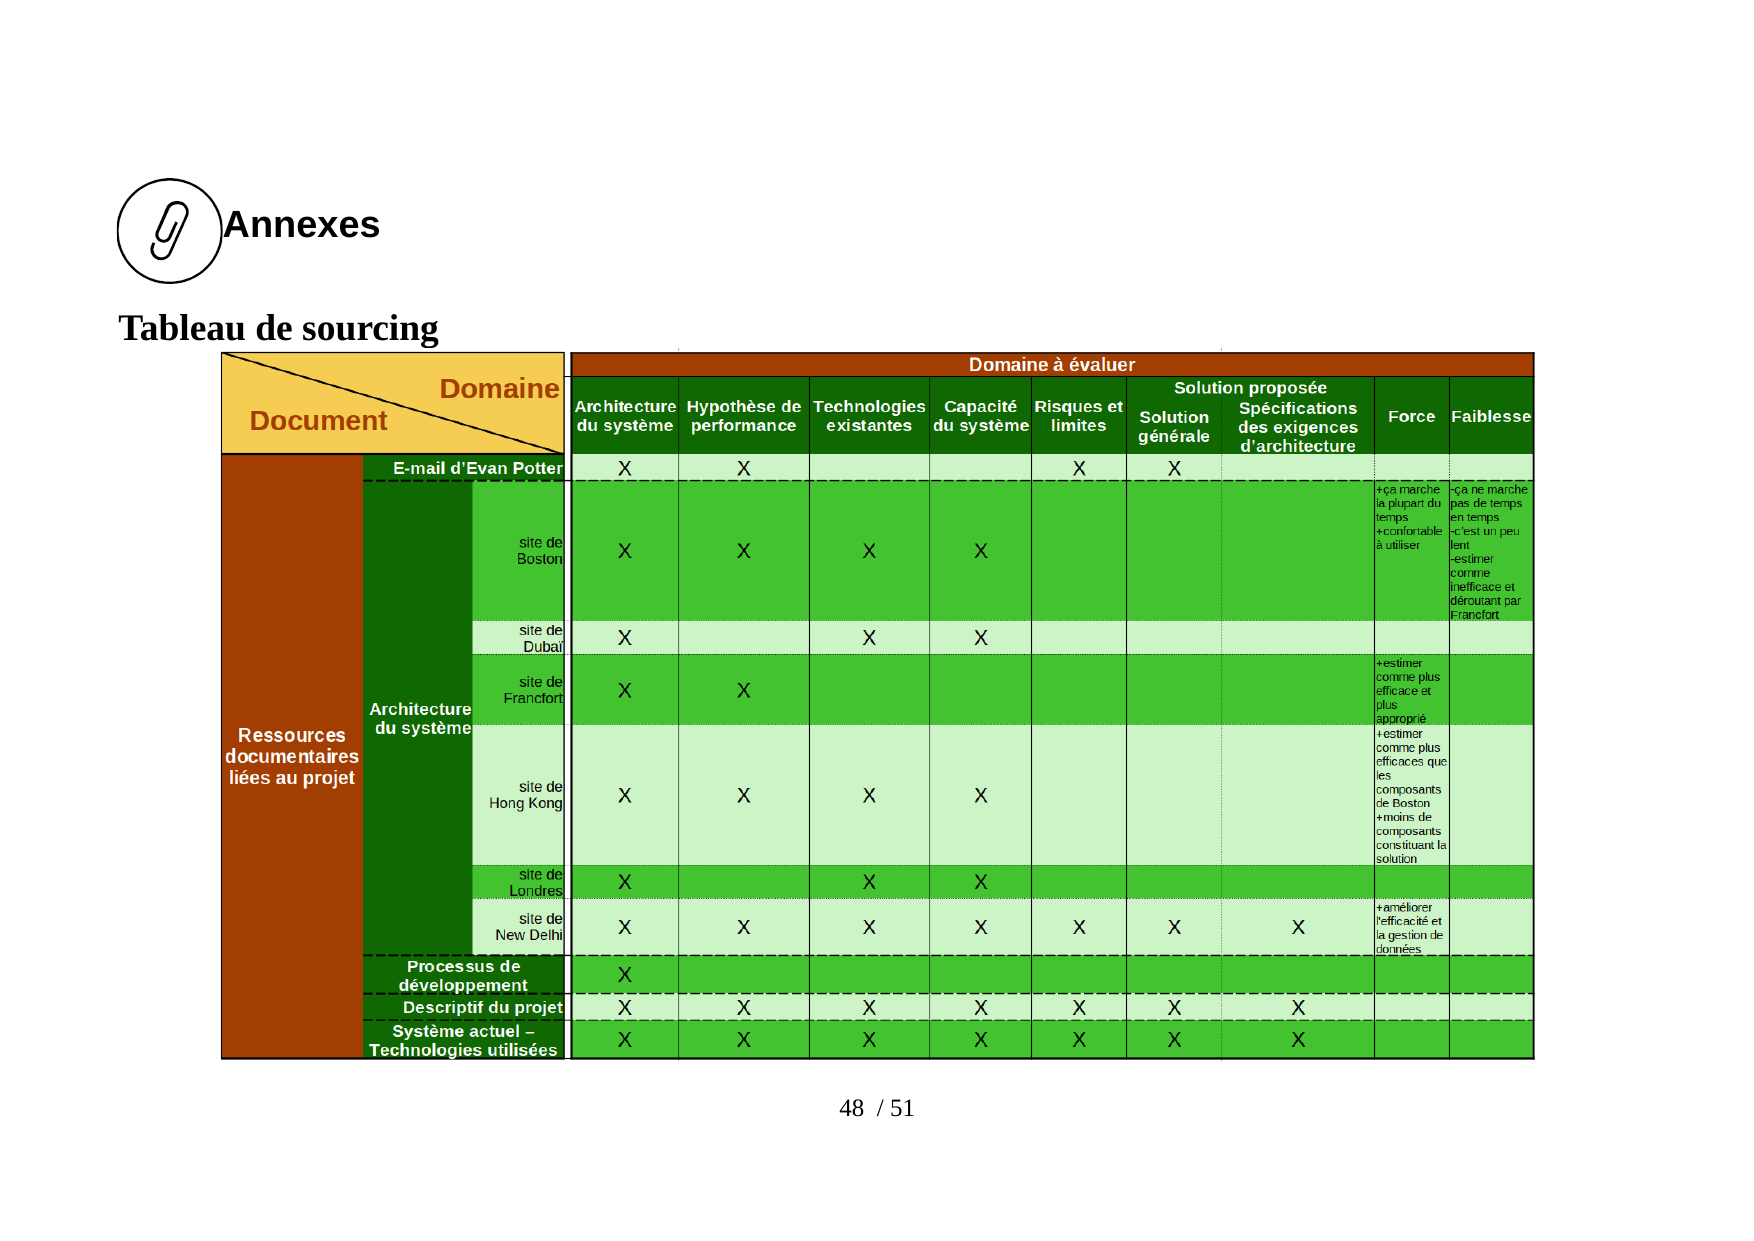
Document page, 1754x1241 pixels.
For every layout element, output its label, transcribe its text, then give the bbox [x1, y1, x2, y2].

subtitle Annexes [223, 201, 1636, 245]
subtitle Tableau de sourcing [118, 305, 1636, 348]
picture [116, 178, 223, 284]
picture [217, 348, 1537, 1061]
